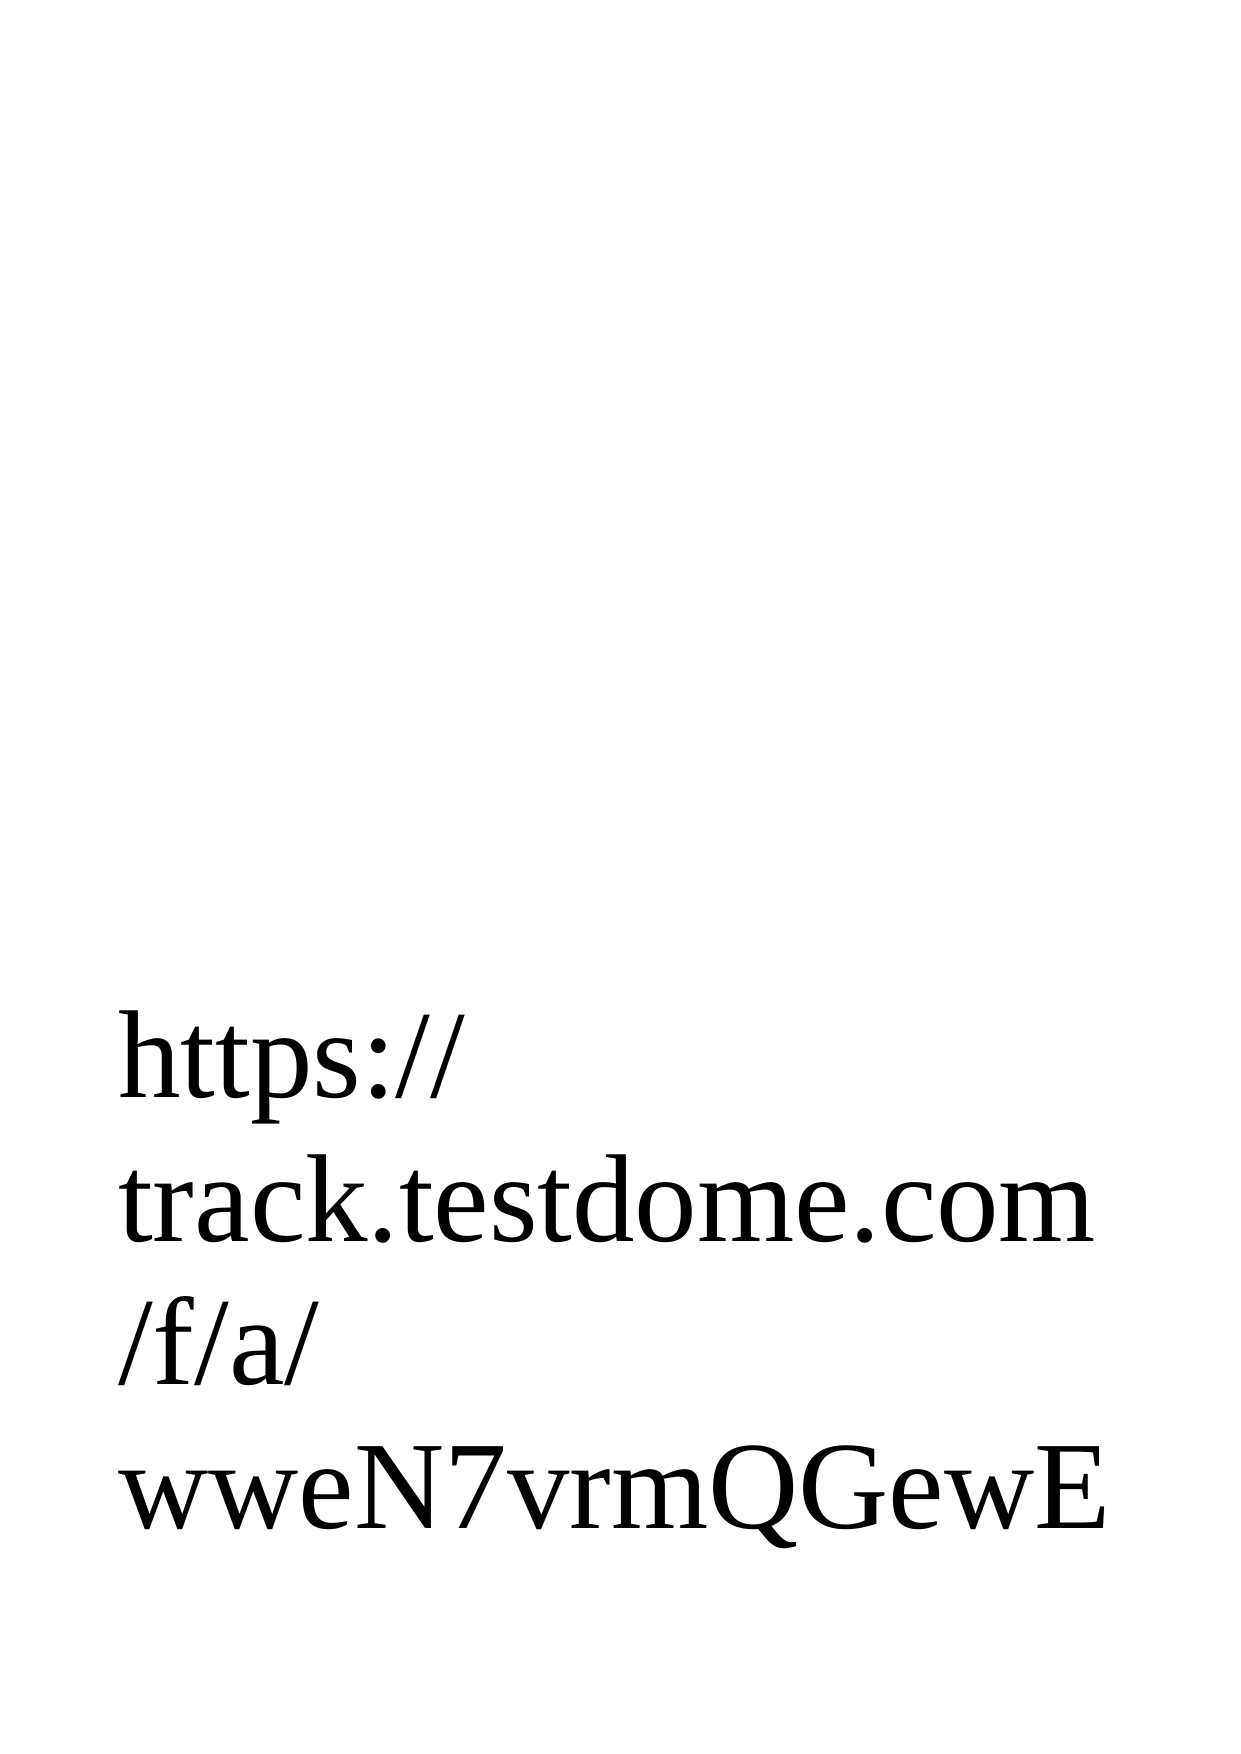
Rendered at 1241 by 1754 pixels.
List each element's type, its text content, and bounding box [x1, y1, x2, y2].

text https://track.testdome.com/f/a/wweN7vrmQGewE [118, 981, 1122, 1556]
